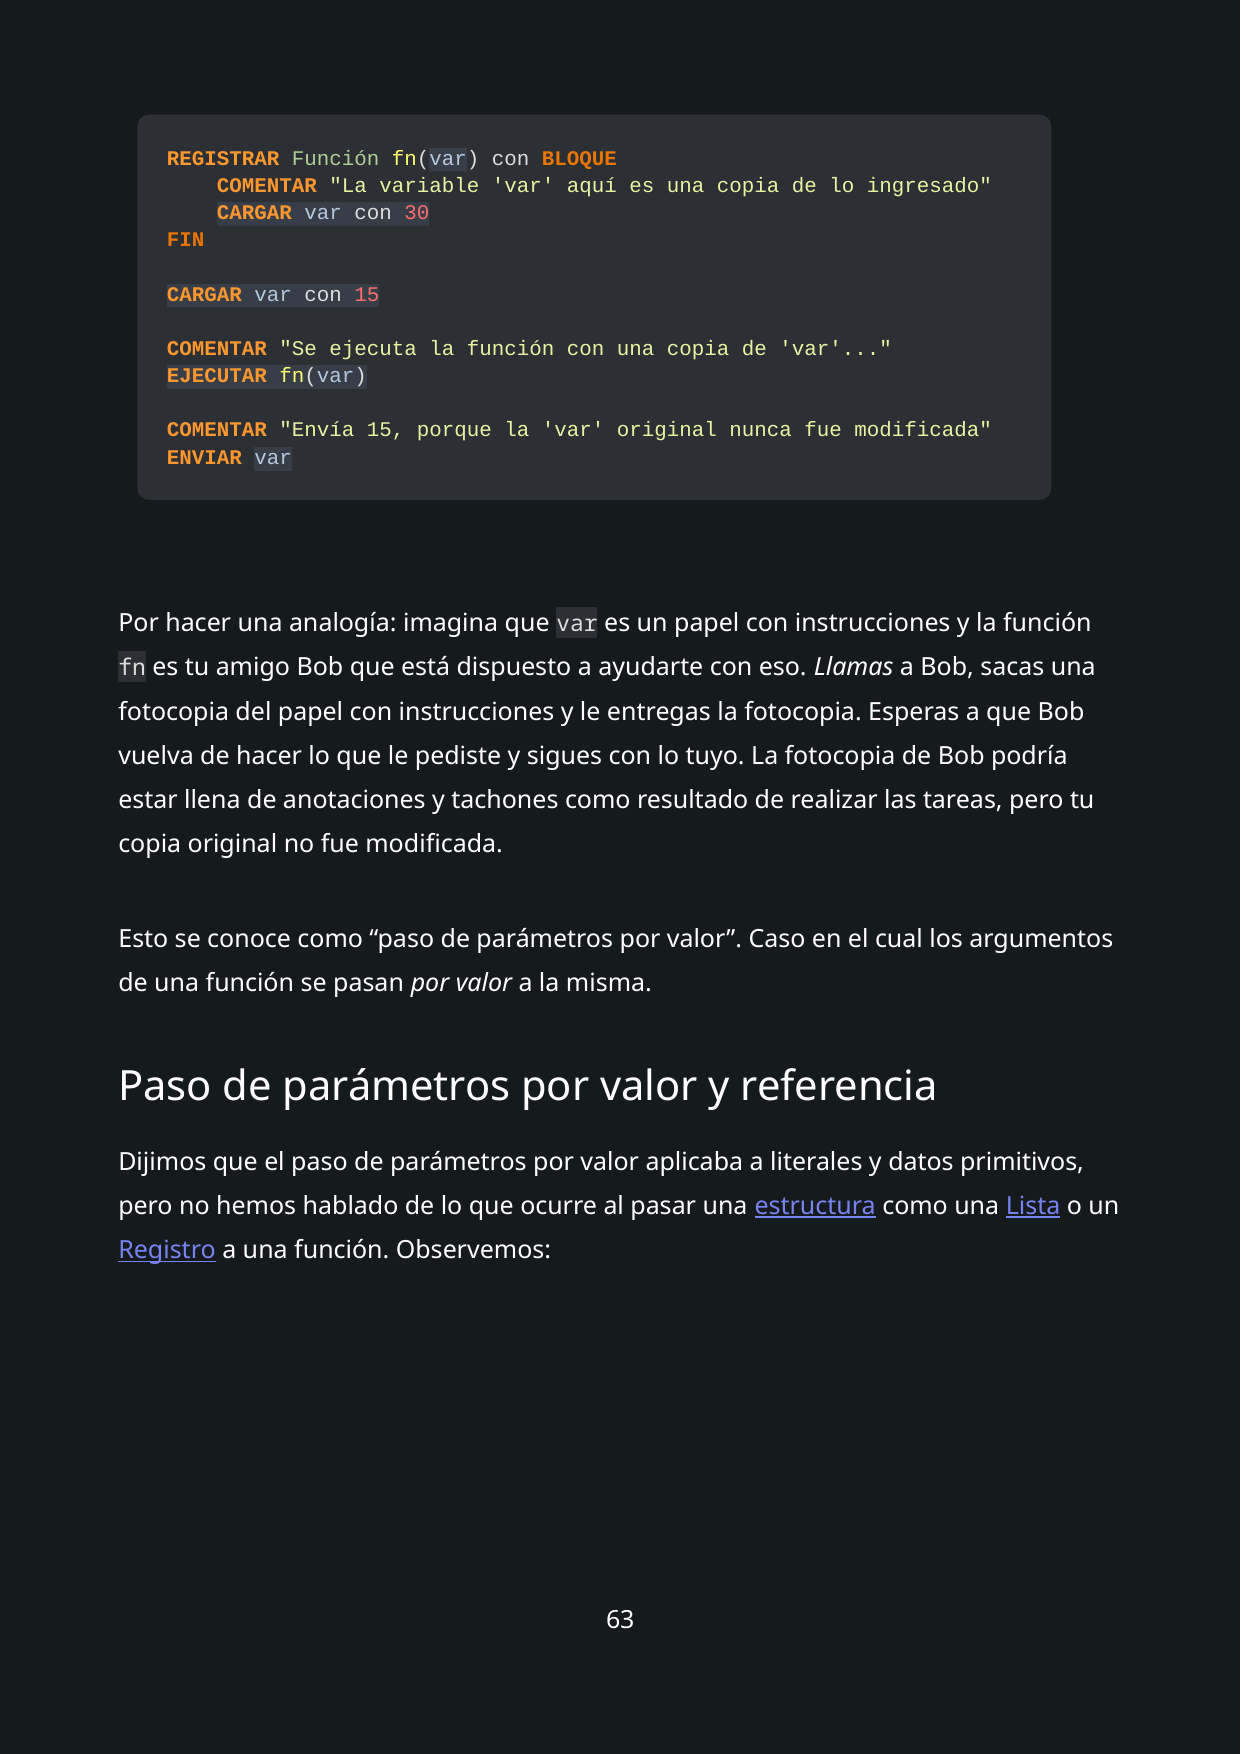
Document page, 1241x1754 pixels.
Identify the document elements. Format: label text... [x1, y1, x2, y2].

text Dijimos que el paso de parámetros por valor aplicaba a literales y datos primitivos, pero no hemos hablado de lo que ocurre al pasar una estructura como una Lista o un Registro a una función. Observemos: [118, 1143, 1122, 1266]
text Por hacer una analogía: imagina que var es un papel con instrucciones y la función fn es tu amigo Bob que está dispuesto a ayudarte con eso. Llamas a Bob, sacas una fotocopia del papel con instrucciones y le entregas la fotocopia. Esperas a que Bob vuelva de hacer lo que le pediste y sigues con lo tuyo. La fotocopia de Bob podría estar llena de anotaciones y tachones como resultado de realizar las tareas, pero tu copia original no fue modificada. [118, 605, 1122, 860]
subtitle Paso de parámetros por valor y referencia [118, 1056, 1122, 1113]
text Esto se conoce como “paso de parámetros por valor”. Caso en el cual los argumentos de una función se pasan por valor a la misma. [118, 921, 1122, 999]
